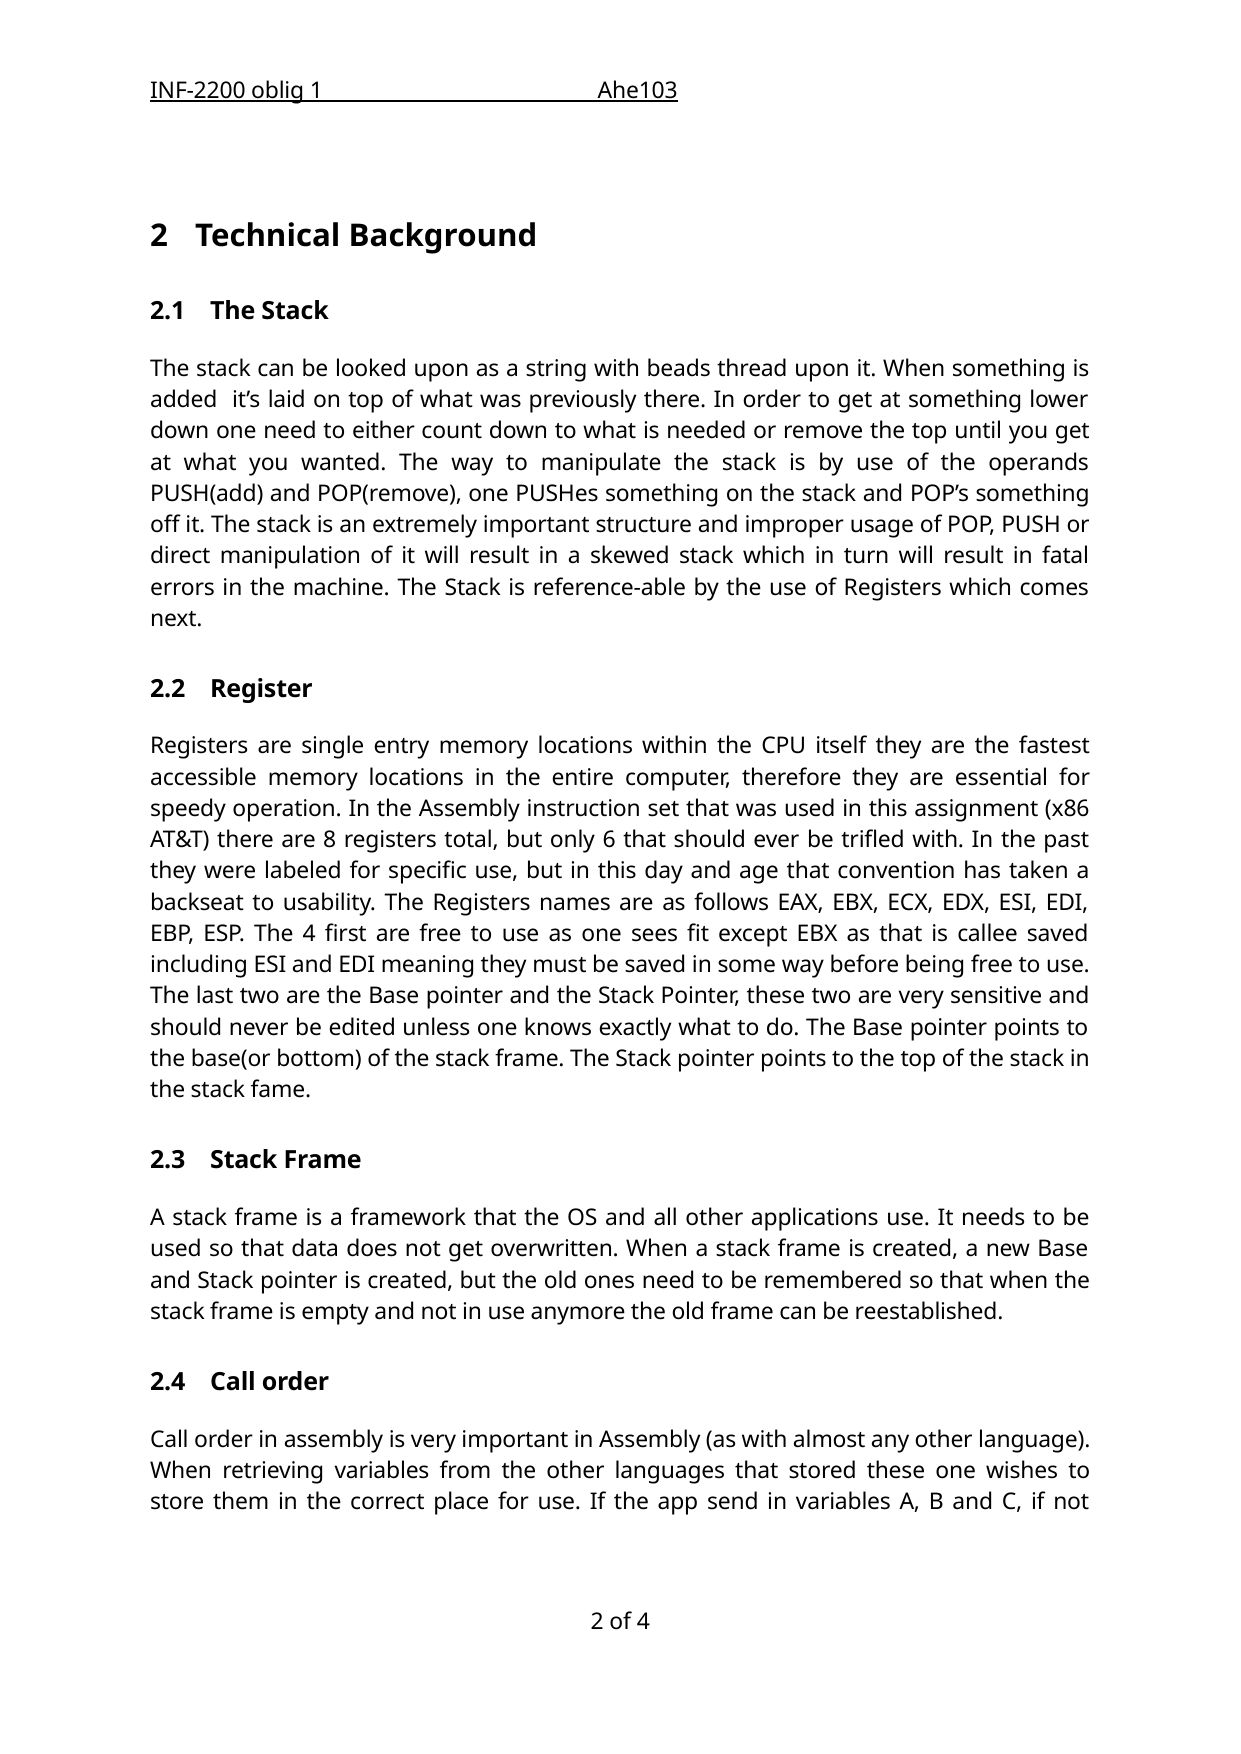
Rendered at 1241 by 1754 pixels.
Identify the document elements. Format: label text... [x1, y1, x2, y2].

subtitle Register [150, 670, 1090, 704]
subtitle The Stack [150, 293, 1090, 327]
text The stack can be looked upon as a string with beads thread upon it. When something is added it’s laid on top of what was previously there. In order to get at something lower down one need to either count down to what is needed or remove the top until you get at what you wanted. The way to manipulate the stack is by use of the operands PUSH(add) and POP(remove), one PUSHes something on the stack and POP’s something off it. The stack is an extremely important structure and improper usage of POP, PUSH or direct manipulation of it will result in a skewed stack which in turn will result in fatal errors in the machine. The Stack is reference-able by the use of Registers which comes next. [150, 352, 1090, 633]
subtitle Call order [150, 1363, 1090, 1398]
text Call order in assembly is very important in Assembly (as with almost any other language). When retrieving variables from the other languages that stored these one wishes to store them in the correct place for use. If the app send in variables A, B and C, if not [150, 1423, 1090, 1516]
text Registers are single entry memory locations within the CPU itself they are the fastest accessible memory locations in the entire computer, therefore they are essential for speedy operation. In the Assembly instruction set that was used in this assignment (x86 AT&T) there are 8 registers total, but only 6 that should ever be trifled with. In the past they were labeled for specific use, but in this day and age that convention has taken a backseat to usability. The Registers names are as follows EAX, EBX, ECX, EDX, ESI, EDI, EBP, ESP. The 4 first are free to use as one sees fit except EBX as that is callee saved including ESI and EDI meaning they must be saved in some way before being free to use. The last two are the Base pointer and the Stack Pointer, these two are very sensitive and should never be edited unless one knows exactly what to do. The Base pointer points to the base(or bottom) of the stack frame. The Stack pointer points to the top of the stack in the stack fame. [150, 729, 1090, 1104]
text A stack frame is a framework that the OS and all other applications use. It needs to be used so that data does not get overwritten. When a stack frame is created, a new Base and Stack pointer is created, but the old ones need to be remembered so that when the stack frame is empty and not in use anymore the old frame can be reestablished. [150, 1201, 1090, 1326]
subtitle Stack Frame [150, 1142, 1090, 1176]
subtitle Technical Background [150, 212, 1090, 255]
